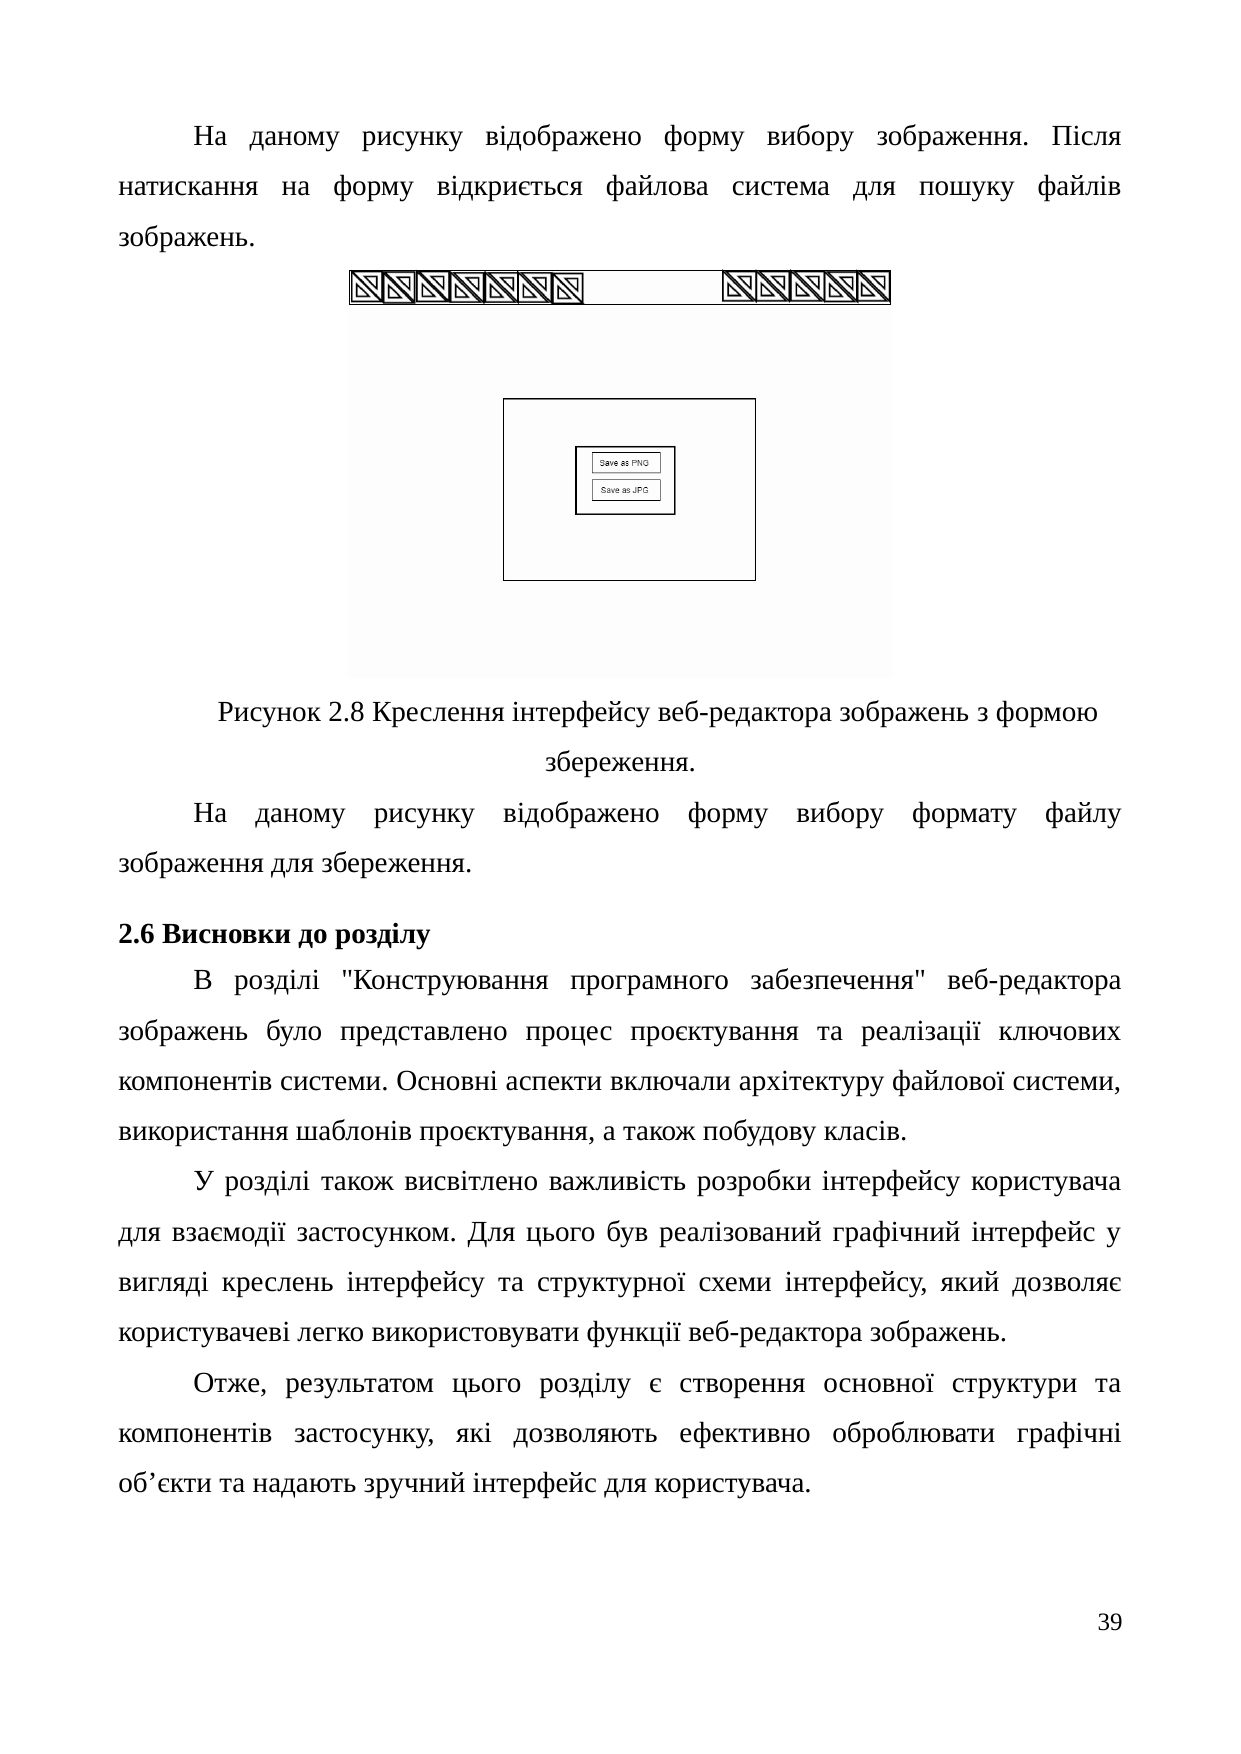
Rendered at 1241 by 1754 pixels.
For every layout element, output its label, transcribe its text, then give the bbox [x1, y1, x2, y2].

subtitle 2.6 Висновки до розділу [118, 916, 1122, 950]
text Рисунок 2.8 Креслення інтерфейсу веб-редактора зображень з формою збереження. [118, 269, 1122, 778]
text У розділі також висвітлено важливість розробки інтерфейсу користувача для взаємодії застосунком. Для цього був реалізований графічний інтерфейс у вигляді креслень інтерфейсу та структурної схеми інтерфейсу, який дозволяє користувачеві легко використовувати функції веб-редактора зображень. [118, 1163, 1122, 1348]
text На даному рисунку відображено форму вибору зображення. Після натискання на форму відкриється файлова система для пошуку файлів зображень. [118, 118, 1122, 252]
text В розділі "Конструювання програмного забезпечення" веб-редактора зображень було представлено процес проєктування та реалізації ключових компонентів системи. Основні аспекти включали архітектуру файлової системи, використання шаблонів проєктування, а також побудову класів. [118, 962, 1122, 1147]
text Отже, результатом цього розділу є створення основної структури та компонентів застосунку, які дозволяють ефективно оброблювати графічні об’єкти та надають зручний інтерфейс для користувача. [118, 1365, 1122, 1499]
text На даному рисунку відображено форму вибору формату файлу зображення для збереження. [118, 795, 1122, 879]
picture [347, 269, 893, 678]
